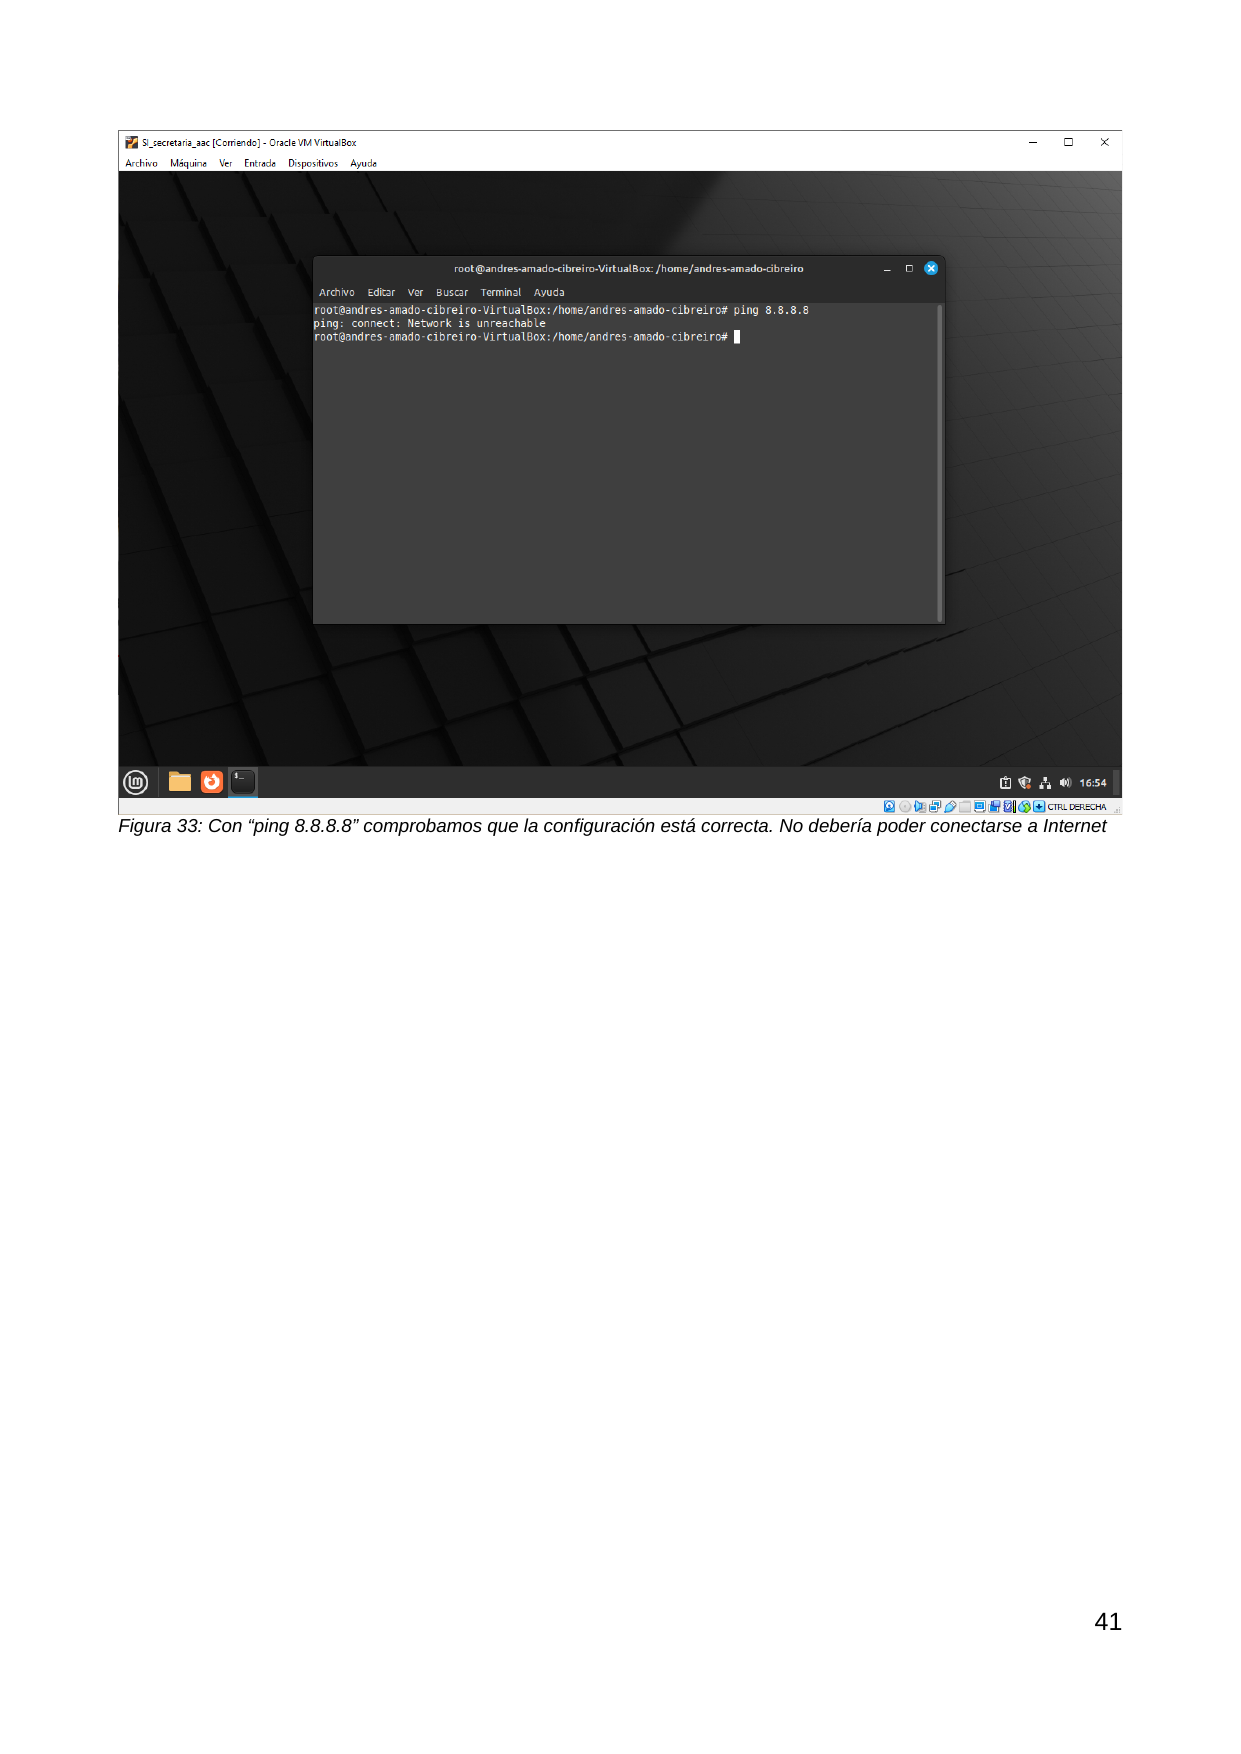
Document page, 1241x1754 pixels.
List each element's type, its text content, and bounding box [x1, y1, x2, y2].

picture [118, 130, 1123, 815]
text Figura 33: Con “ping 8.8.8.8” comprobamos que la configuración está correcta. No debería poder conectarse a Internet [118, 815, 1122, 837]
